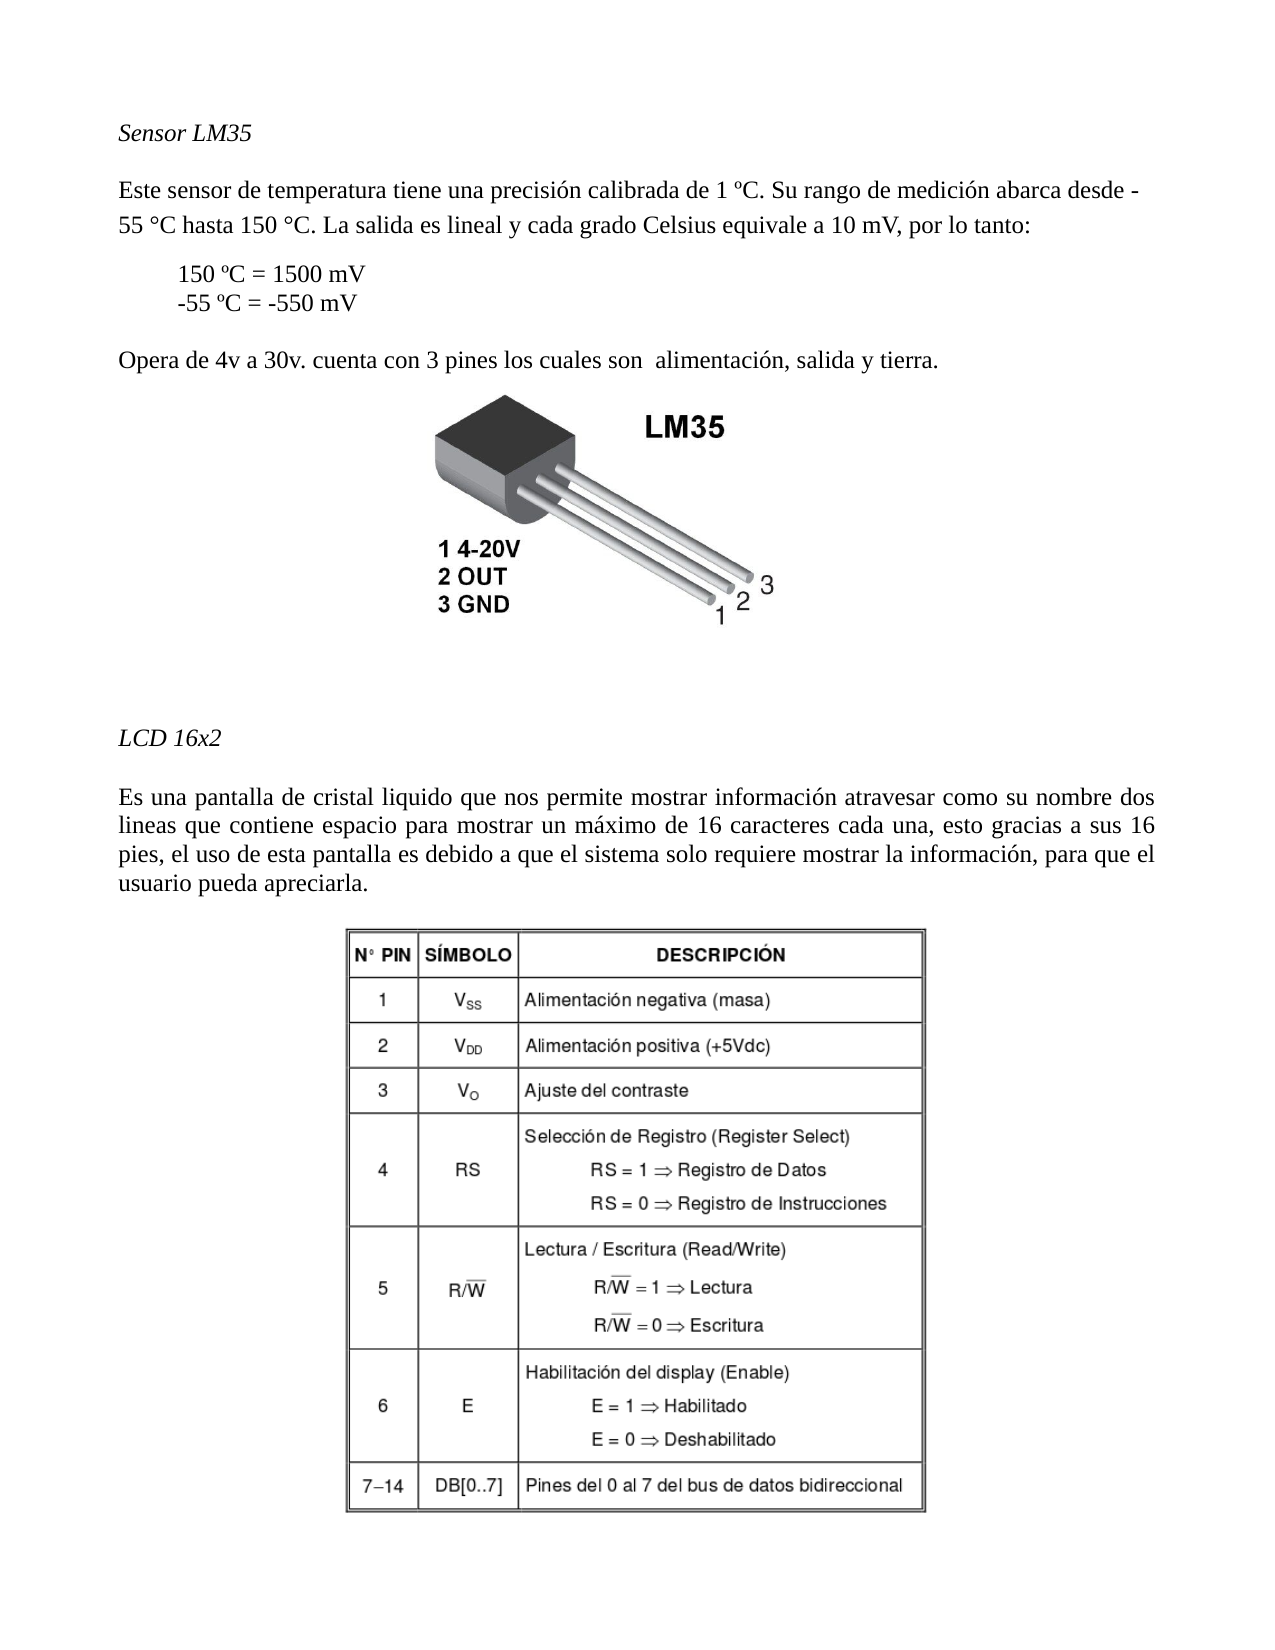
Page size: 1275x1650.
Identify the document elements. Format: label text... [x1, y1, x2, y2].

list Opera de 4v a 30v. cuenta con 3 pines los cuales son alimentación, salida y tierra. [118, 345, 1157, 374]
list 150 ºC = 1500 mV [177, 259, 1157, 288]
picture [407, 379, 794, 642]
list -55 ºC = -550 mV [177, 288, 1157, 317]
text Este sensor de temperatura tiene una precisión calibrada de 1 ºC. Su rango de medición abarca desde -55 °C hasta 150 °C. La salida es lineal y cada grado Celsius equivale a 10 mV, por lo tanto: [118, 176, 1157, 239]
picture [320, 922, 955, 1531]
text Sensor LM35 [118, 118, 1157, 147]
list Es una pantalla de cristal liquido que nos permite mostrar información atravesar como su nombre dos lineas que contiene espacio para mostrar un máximo de 16 caracteres cada una, esto gracias a sus 16 pies, el uso de esta pantalla es debido a que el sistema solo requiere mostrar la información, para que el usuario pueda apreciarla. [118, 782, 1157, 897]
list LCD 16x2 [118, 723, 1157, 752]
